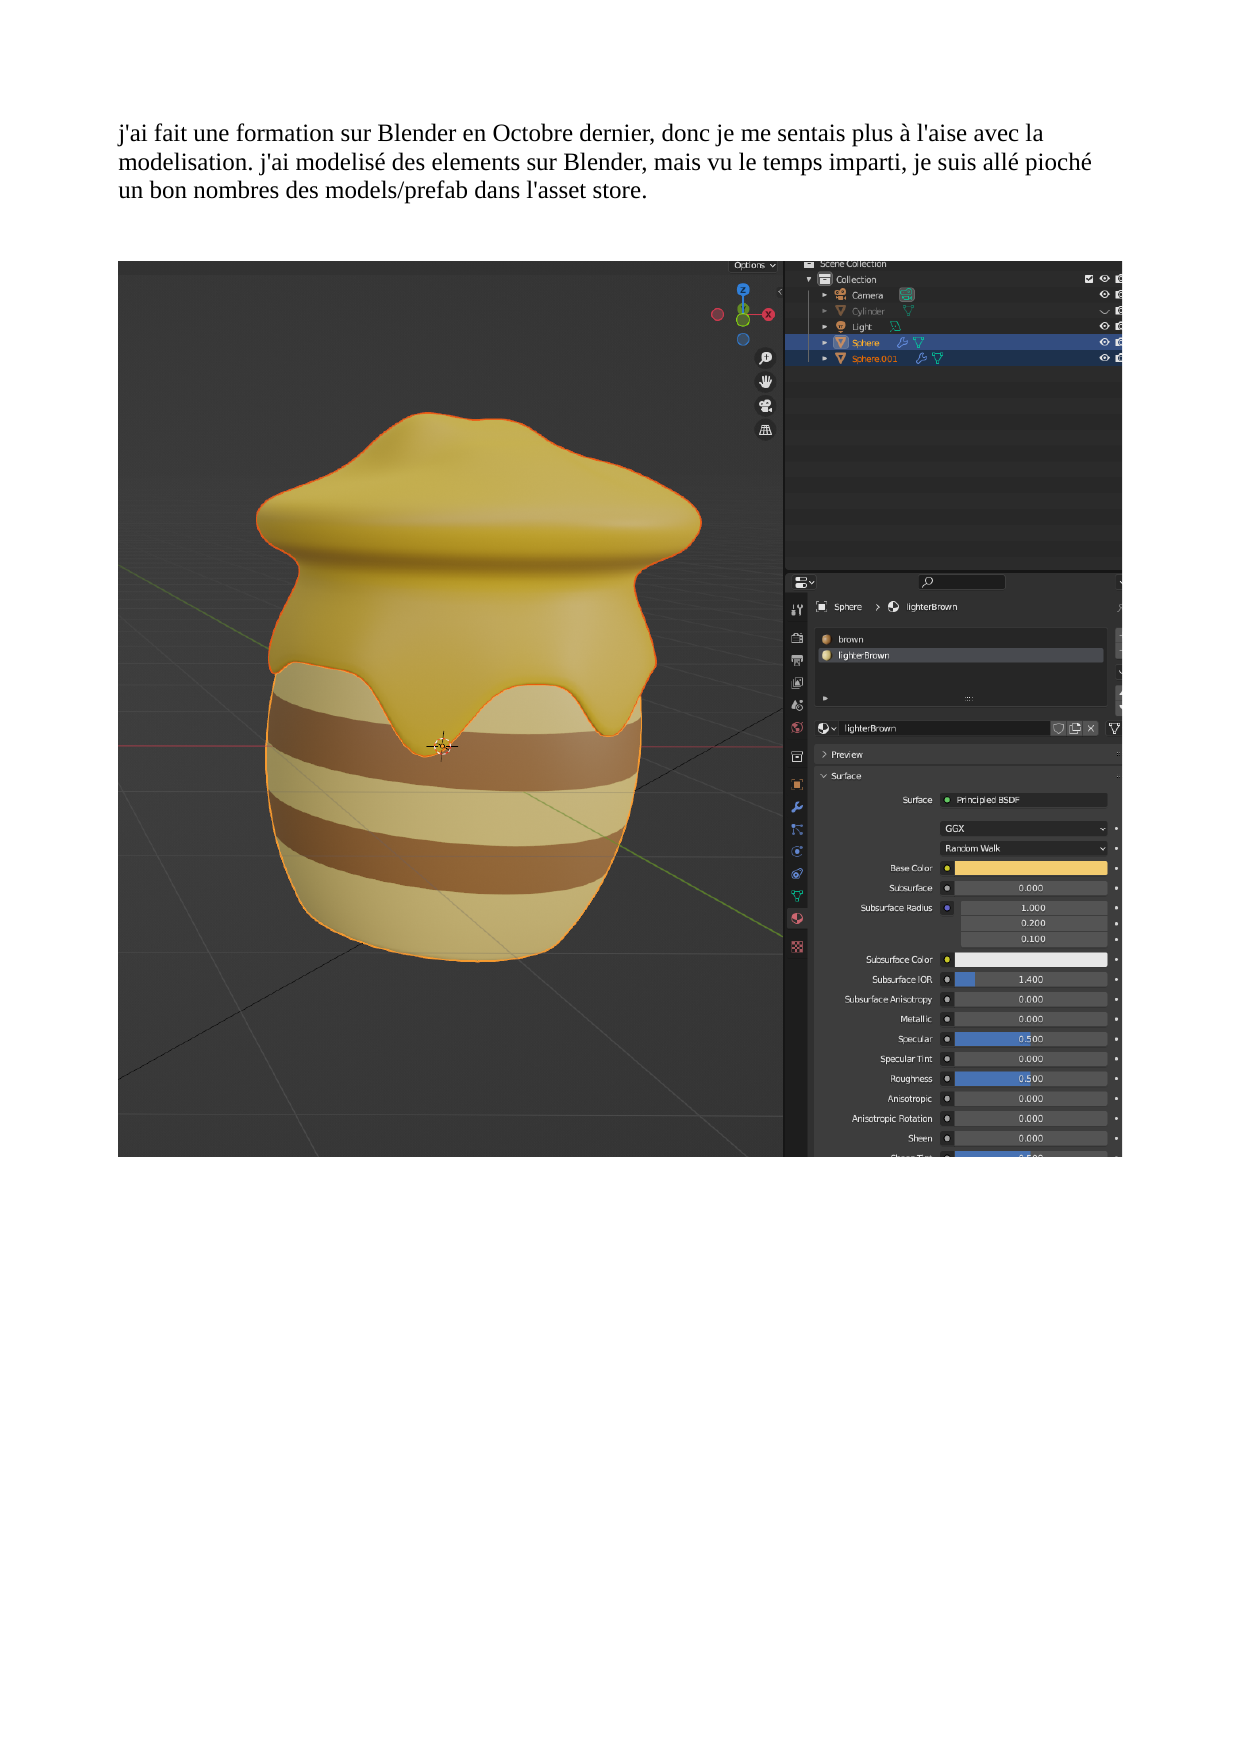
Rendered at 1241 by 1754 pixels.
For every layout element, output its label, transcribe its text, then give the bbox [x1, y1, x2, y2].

text j'ai fait une formation sur Blender en Octobre dernier, donc je me sentais plus à l'aise avec la modelisation. j'ai modelisé des elements sur Blender, mais vu le temps imparti, je suis allé pioché un bon nombres des models/prefab dans l'asset store. [118, 118, 1122, 204]
picture [118, 261, 1123, 1157]
